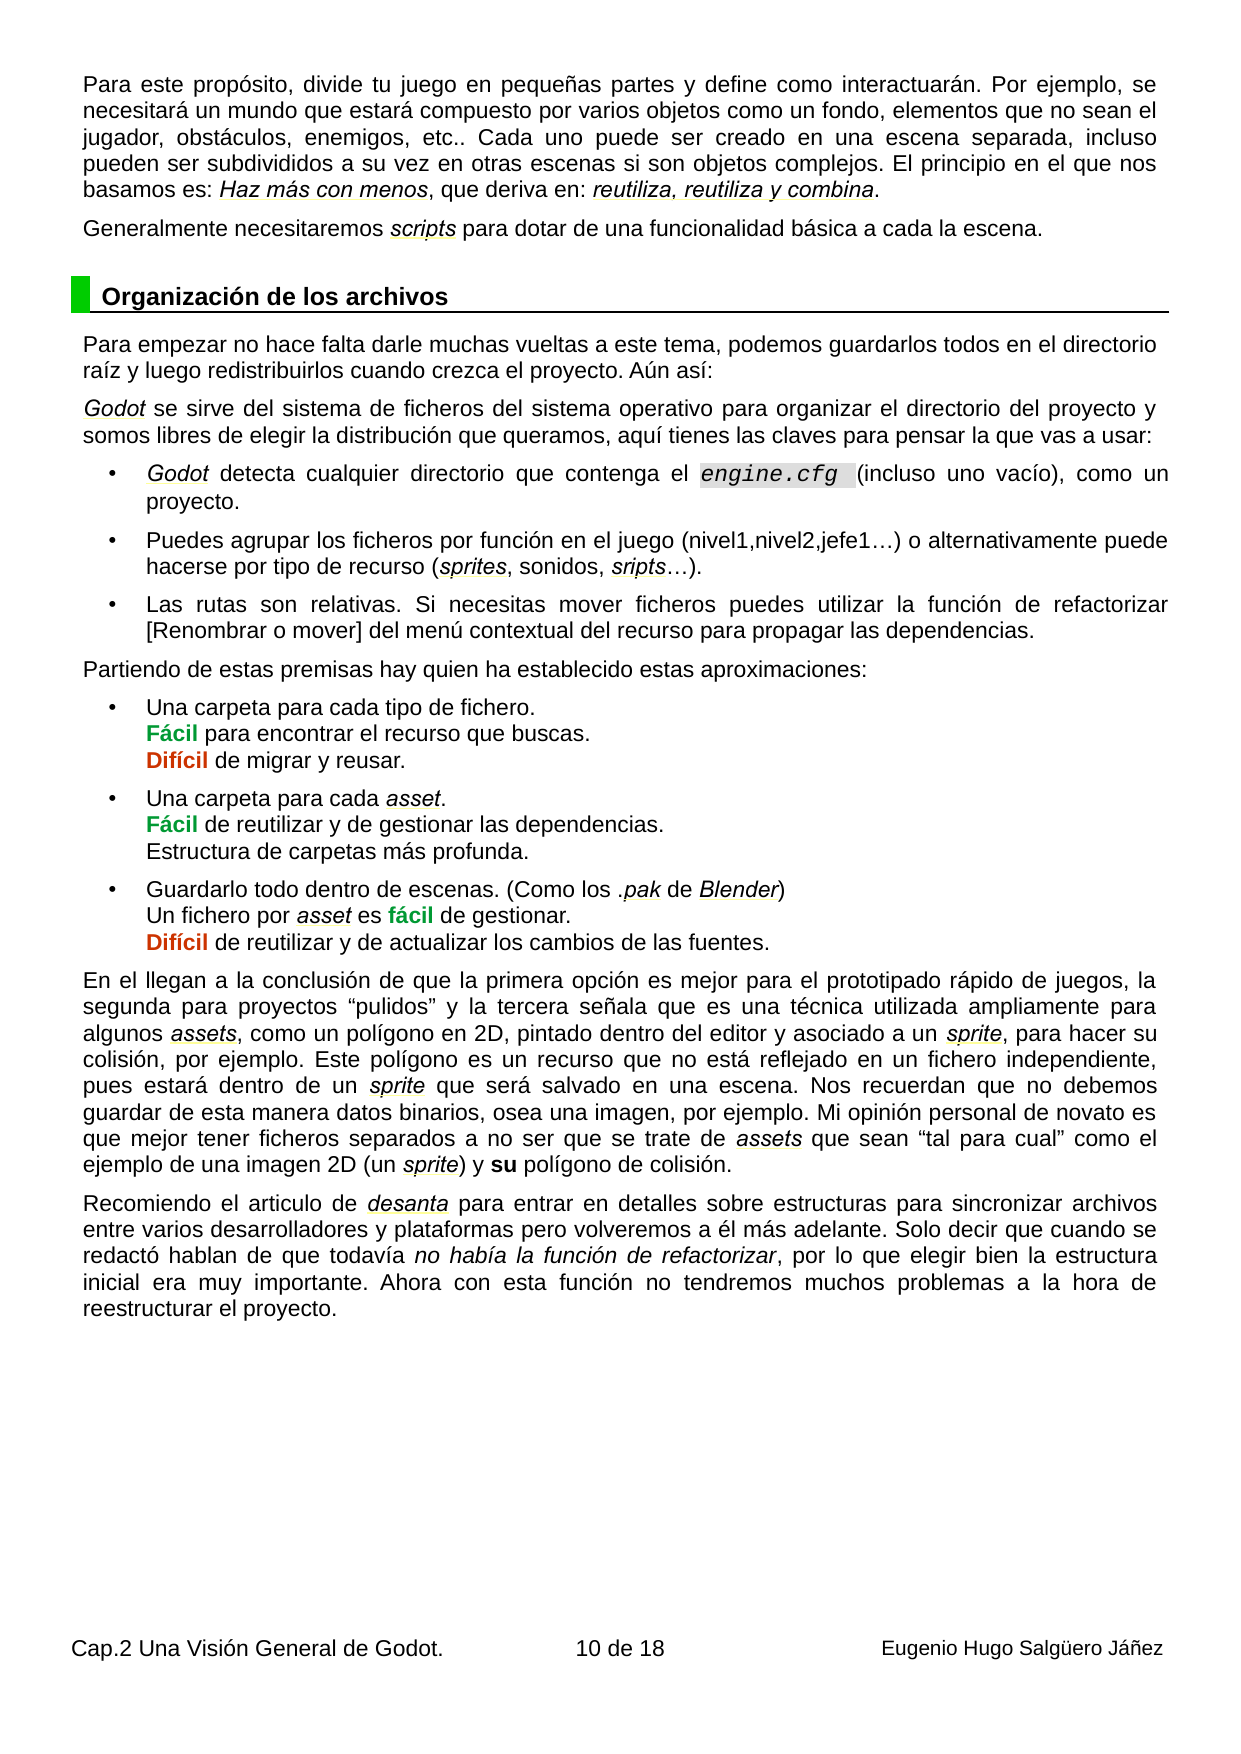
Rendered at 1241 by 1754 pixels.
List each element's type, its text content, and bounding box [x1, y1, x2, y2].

text En el llegan a la conclusión de que la primera opción es mejor para el prototipado rápido de juegos, la segunda para proyectos “pulidos” y la tercera señala que es una técnica utilizada ampliamente para algunos assets, como un polígono en 2D, pintado dentro del editor y asociado a un sprite, para hacer su colisión, por ejemplo. Este polígono es un recurso que no está reflejado en un fichero independiente, pues estará dentro de un sprite que será salvado en una escena. Nos recuerdan que no debemos guardar de esta manera datos binarios, osea una imagen, por ejemplo. Mi opinión personal de novato es que mejor tener ficheros separados a no ser que se trate de assets que sean “tal para cual” como el ejemplo de una imagen 2D (un sprite) y su polígono de colisión. [83, 967, 1158, 1178]
list Puedes agrupar los ficheros por función en el juego (nivel1,nivel2,jefe1…) o alternativamente puede hacerse por tipo de recurso (sprites, sonidos, sripts…). [108, 527, 1169, 579]
subtitle Organización de los archivos [90, 276, 1169, 311]
list Godot detecta cualquier directorio que contenga el engine.cfg (incluso uno vacío), como un proyecto. [108, 460, 1169, 515]
text Godot se sirve del sistema de ficheros del sistema operativo para organizar el directorio del proyecto y somos libres de elegir la distribución que queramos, aquí tienes las claves para pensar la que vas a usar: [83, 395, 1158, 448]
text Para empezar no hace falta darle muchas vueltas a este tema, podemos guardarlos todos en el directorio raíz y luego redistribuirlos cuando crezca el proyecto. Aún así: [83, 331, 1158, 383]
list Una carpeta para cada tipo de fichero. Fácil para encontrar el recurso que buscas. Difícil de migrar y reusar. [108, 694, 1169, 773]
list Guardarlo todo dentro de escenas. (Como los .pak de Blender) Un fichero por asset es fácil de gestionar. Difícil de reutilizar y de actualizar los cambios de las fuentes. [108, 876, 1169, 955]
text Partiendo de estas premisas hay quien ha establecido estas aproximaciones: [83, 656, 1158, 682]
list Las rutas son relativas. Si necesitas mover ficheros puedes utilizar la función de refactorizar [Renombrar o mover] del menú contextual del recurso para propagar las dependencias. [108, 591, 1169, 644]
list Una carpeta para cada asset. Fácil de reutilizar y de gestionar las dependencias. Estructura de carpetas más profunda. [108, 785, 1169, 864]
text Generalmente necesitaremos scripts para dotar de una funcionalidad básica a cada la escena. [83, 214, 1158, 241]
text Para este propósito, divide tu juego en pequeñas partes y define como interactuarán. Por ejemplo, se necesitará un mundo que estará compuesto por varios objetos como un fondo, elementos que no sean el jugador, obstáculos, enemigos, etc.. Cada uno puede ser creado en una escena separada, incluso pueden ser subdivididos a su vez en otras escenas si son objetos complejos. El principio en el que nos basamos es: Haz más con menos, que deriva en: reutiliza, reutiliza y combina. [83, 71, 1158, 203]
text Recomiendo el articulo de desanta para entrar en detalles sobre estructuras para sincronizar archivos entre varios desarrolladores y plataformas pero volveremos a él más adelante. Solo decir que cuando se redactó hablan de que todavía no había la función de refactorizar, por lo que elegir bien la estructura inicial era muy importante. Ahora con esta función no tendremos muchos problemas a la hora de reestructurar el proyecto. [83, 1189, 1158, 1321]
